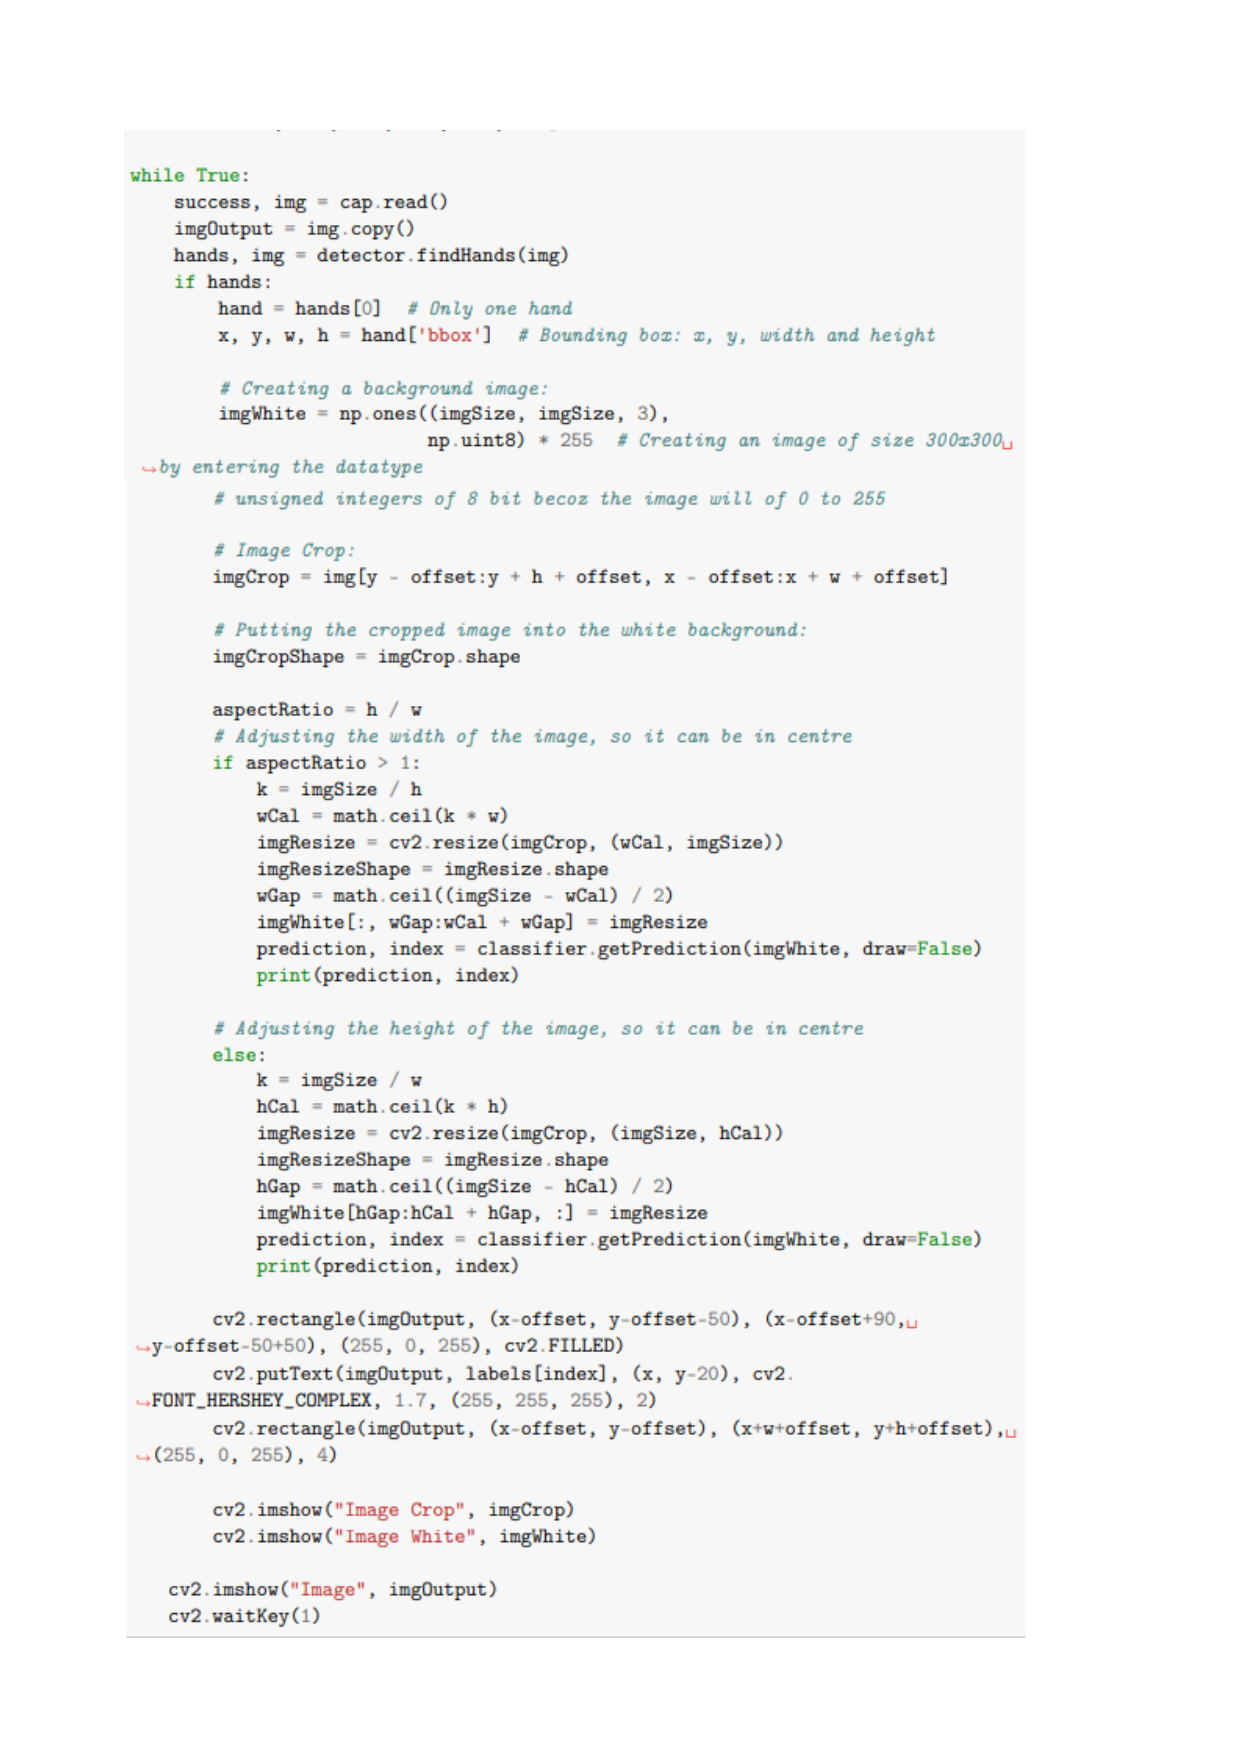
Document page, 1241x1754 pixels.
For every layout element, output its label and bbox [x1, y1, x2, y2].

picture [124, 130, 1025, 1638]
